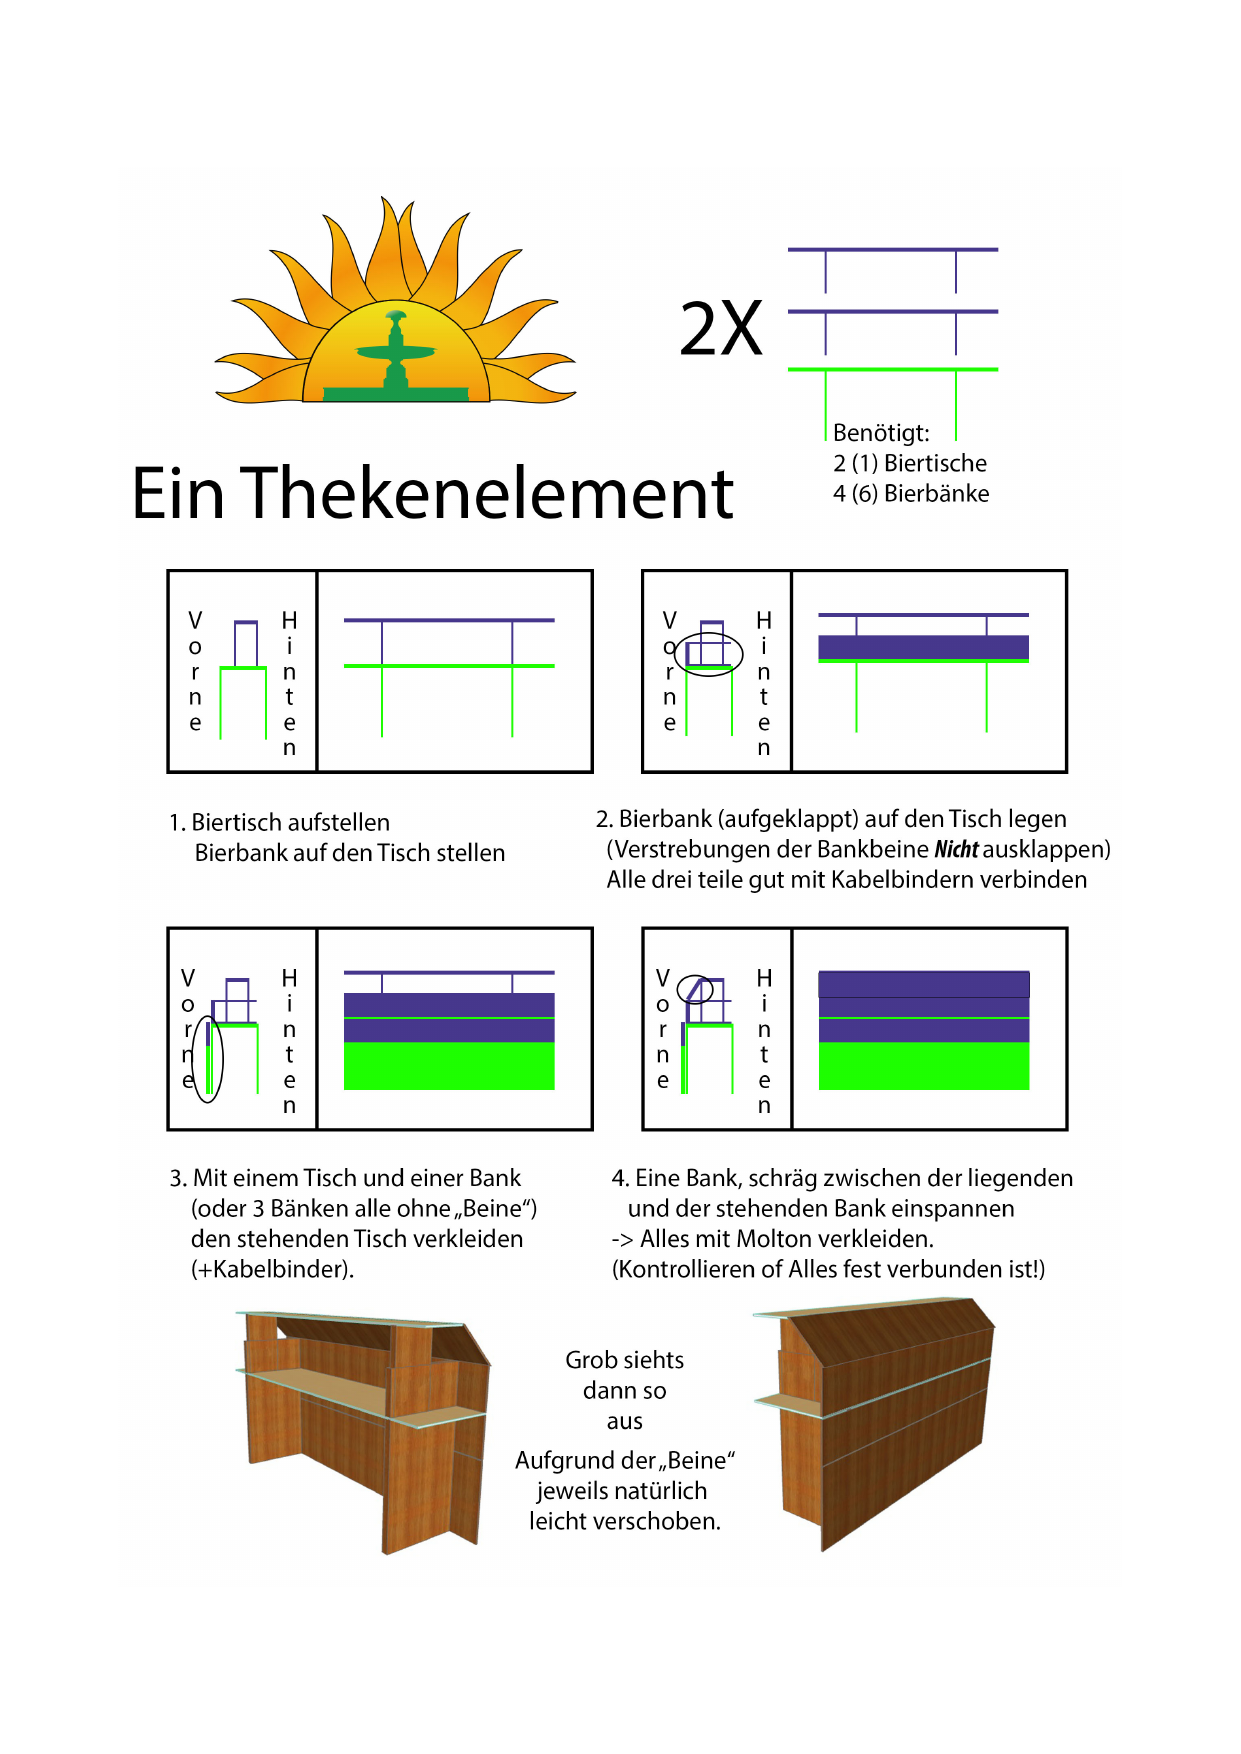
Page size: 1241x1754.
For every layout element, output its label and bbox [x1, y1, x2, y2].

picture [118, 167, 1122, 1587]
